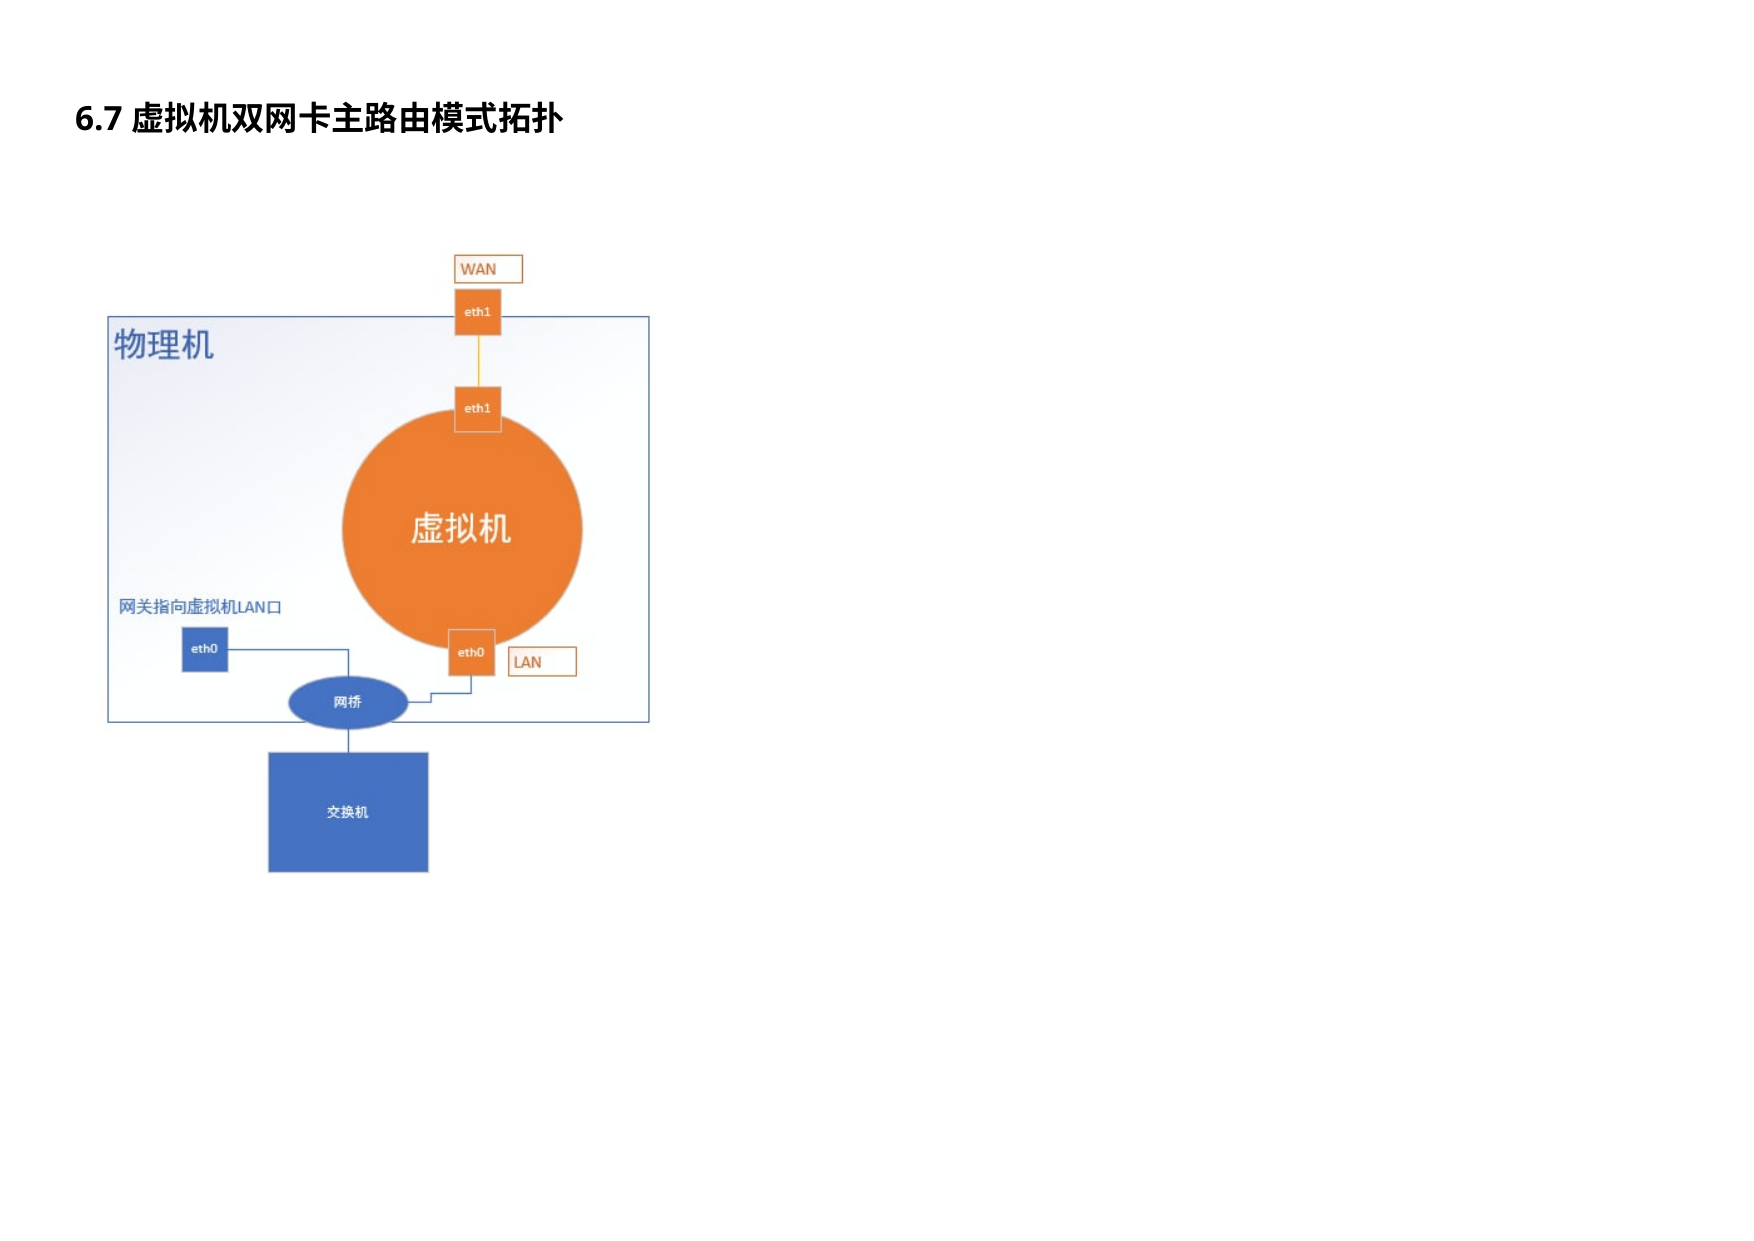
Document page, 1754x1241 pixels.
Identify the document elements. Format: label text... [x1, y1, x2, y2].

picture [75, 211, 690, 907]
subtitle 6.7 虚拟机双网卡主路由模式拓扑 [75, 84, 1679, 149]
